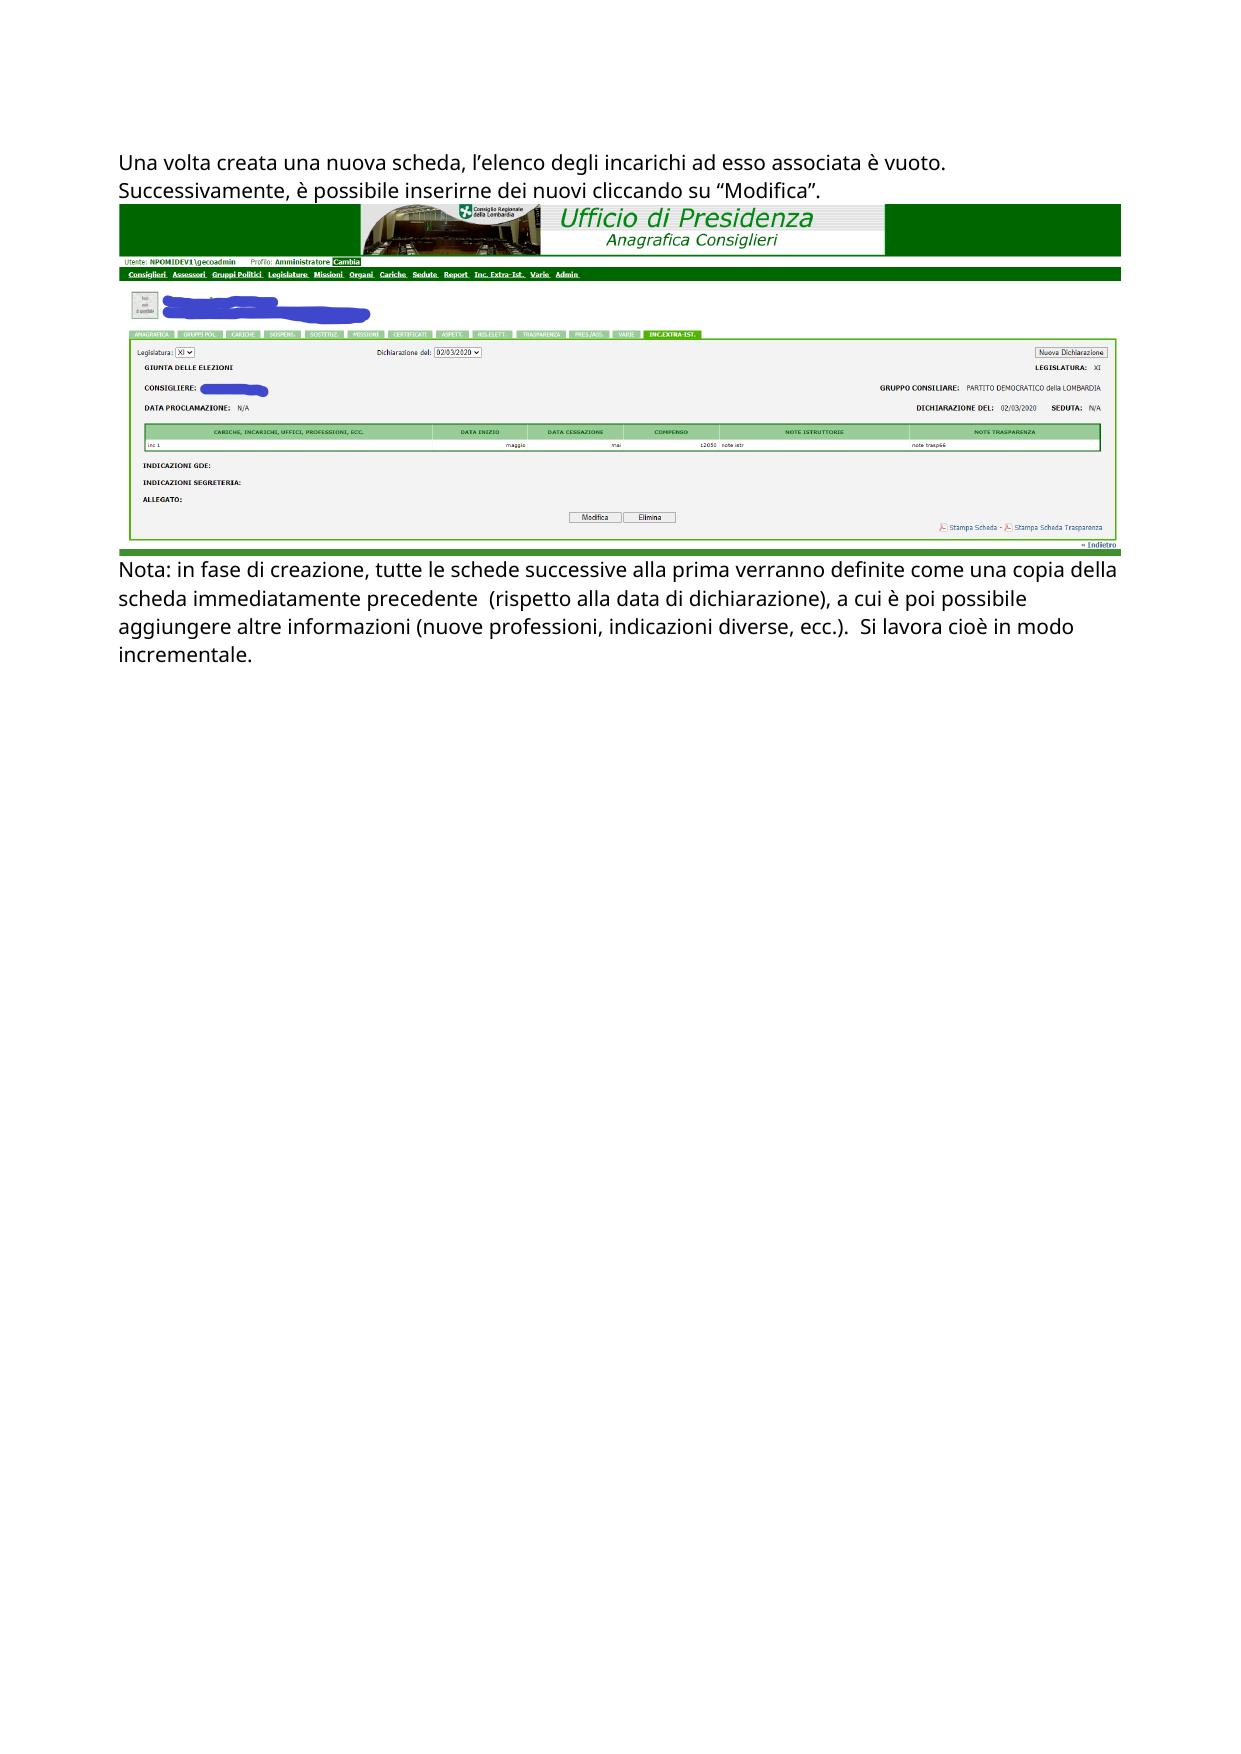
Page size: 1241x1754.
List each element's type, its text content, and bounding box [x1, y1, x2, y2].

text Nota: in fase di creazione, tutte le schede successive alla prima verranno definite come una copia della scheda immediatamente precedente (rispetto alla data di dichiarazione), a cui è poi possibile aggiungere altre informazioni (nuove professioni, indicazioni diverse, ecc.). Si lavora cioè in modo incrementale. [118, 555, 1122, 669]
text Una volta creata una nuova scheda, l’elenco degli incarichi ad esso associata è vuoto. Successivamente, è possibile inserirne dei nuovi cliccando su “Modifica”. [118, 148, 1122, 204]
